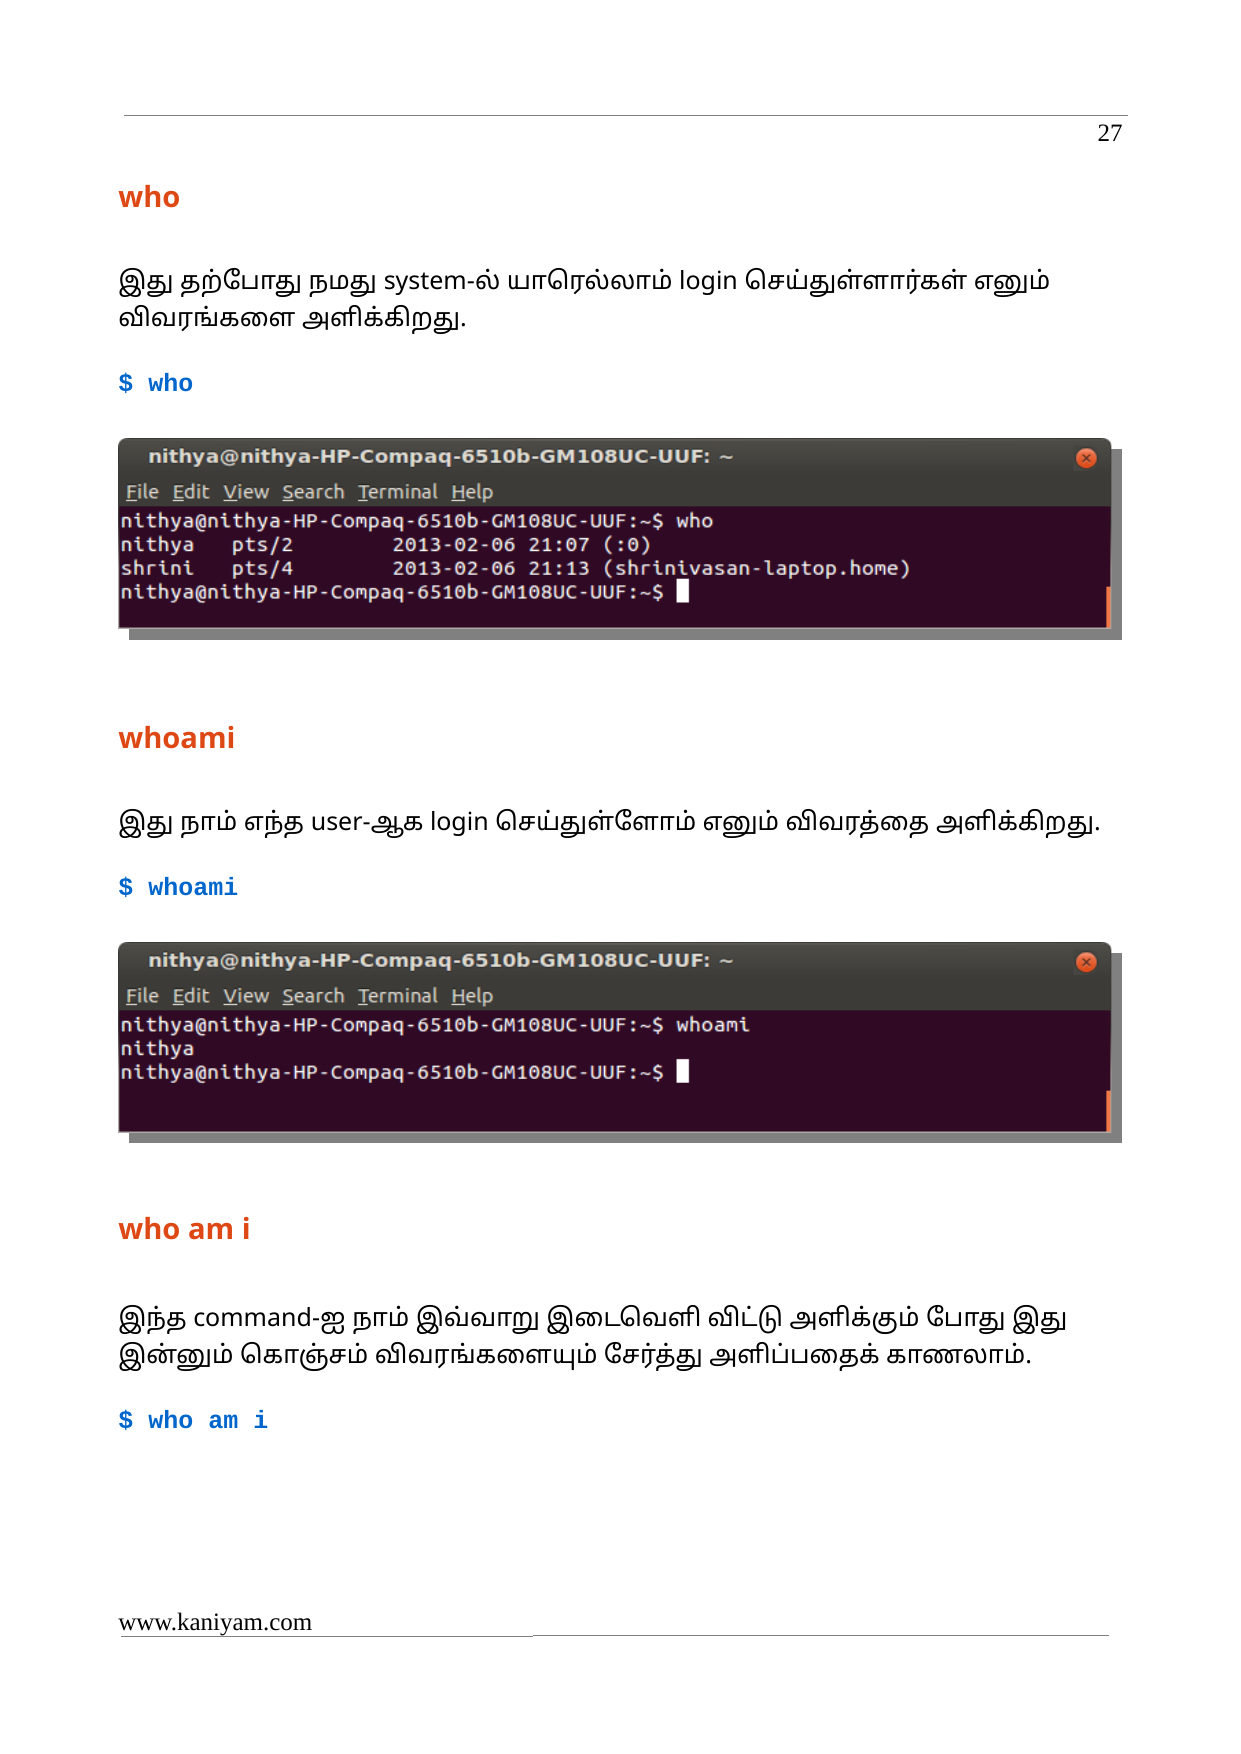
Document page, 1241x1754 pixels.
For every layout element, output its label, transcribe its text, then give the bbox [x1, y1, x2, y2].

text இந்த command-ஐ நாம் இவ்வாறு இடைவெளி விட்டு அளிக்கும் போது இது இன்னும் கொஞ்சம் விவரங்களையும் சேர்த்து அளிப்பதைக் காணலாம். [118, 1300, 1122, 1374]
text $ who [118, 371, 1122, 399]
text $ who am i [118, 1408, 1122, 1436]
picture [118, 942, 1112, 1133]
subtitle whoami [118, 717, 1122, 757]
text $ whoami [118, 874, 1122, 902]
subtitle who am i [118, 1208, 1122, 1248]
picture [118, 438, 1112, 629]
subtitle who [118, 176, 1122, 216]
text இது தற்போது நமது system-ல் யாரெல்லாம் login செய்துள்ளார்கள் எனும் விவரங்களை அளிக்கிறது. [118, 263, 1122, 371]
text இது நாம் எந்த user-ஆக login செய்துள்ளோம் எனும் விவரத்தை அளிக்கிறது. [118, 803, 1122, 840]
